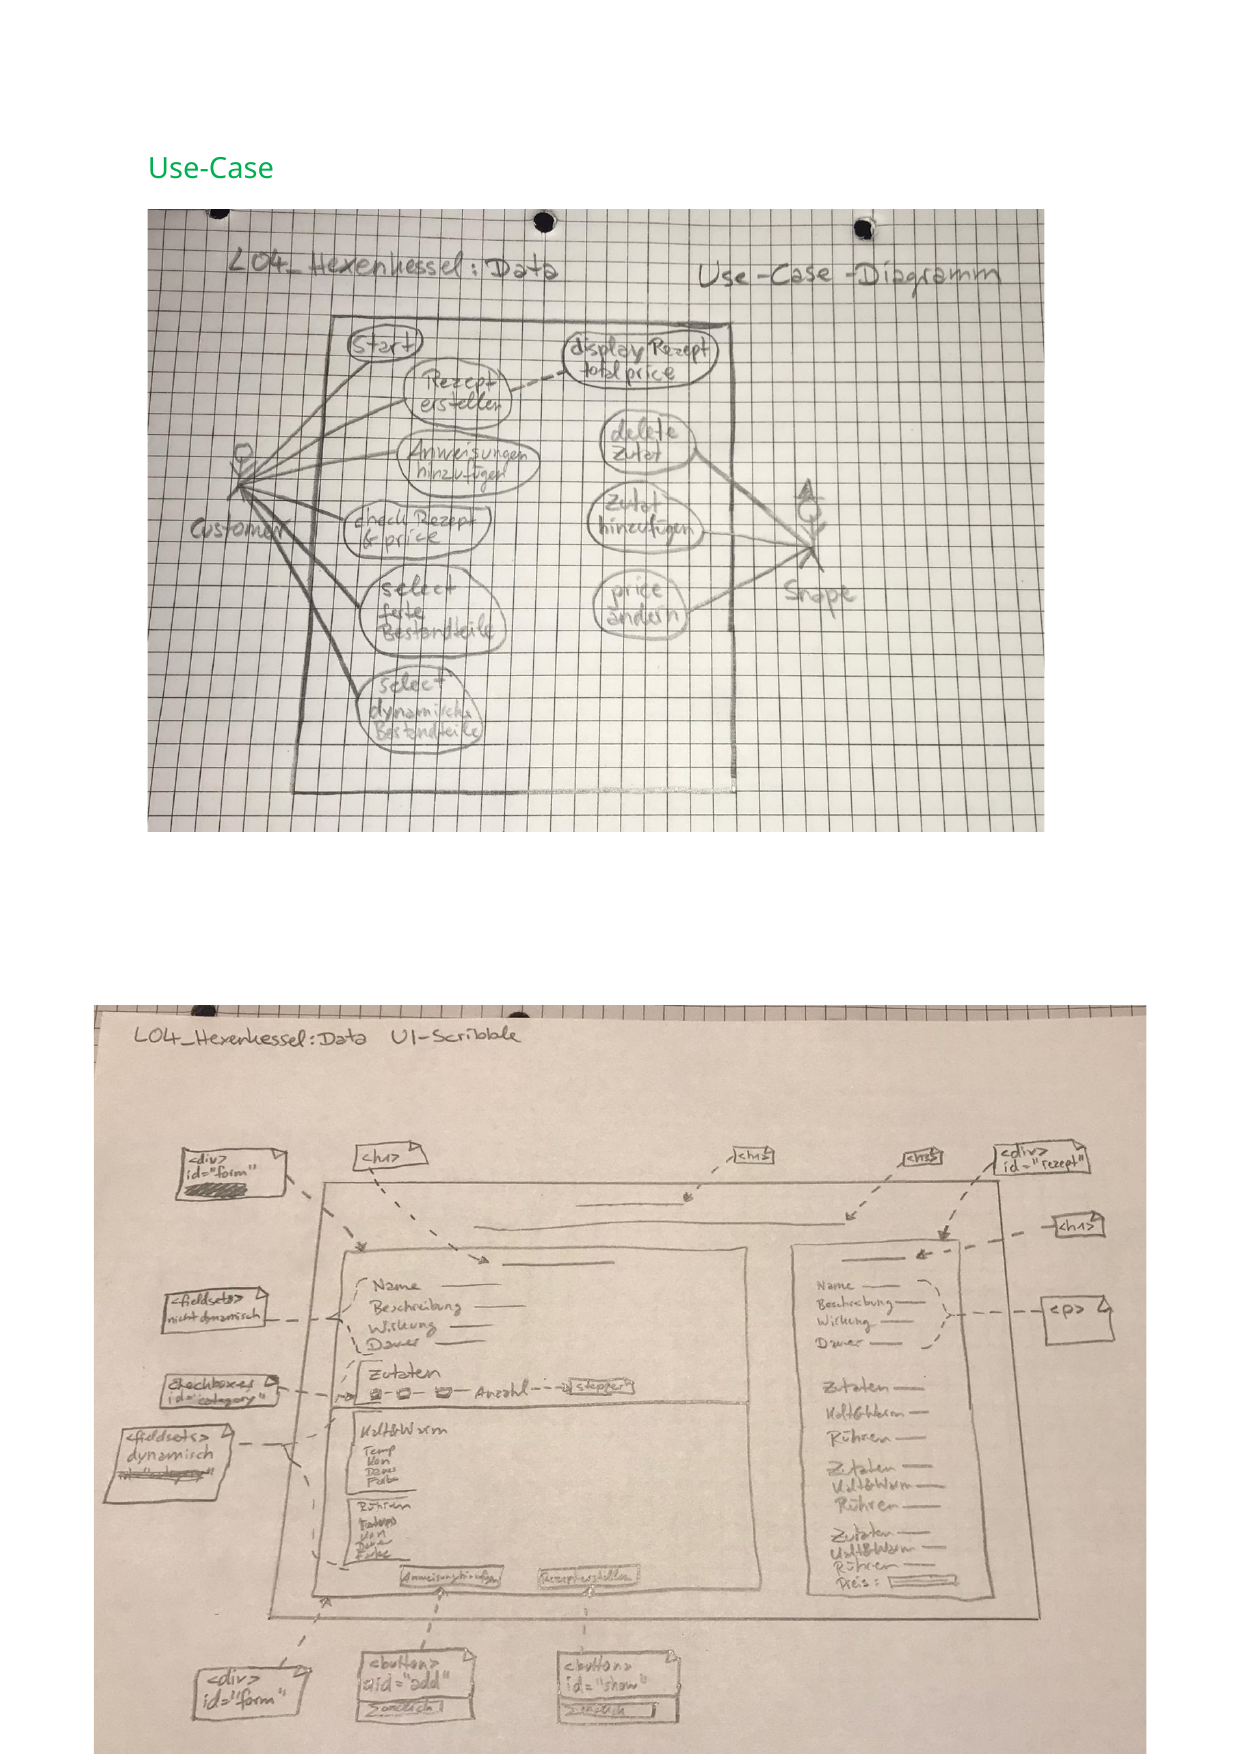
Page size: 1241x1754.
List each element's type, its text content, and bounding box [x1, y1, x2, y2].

text Use-Case [148, 148, 1093, 187]
